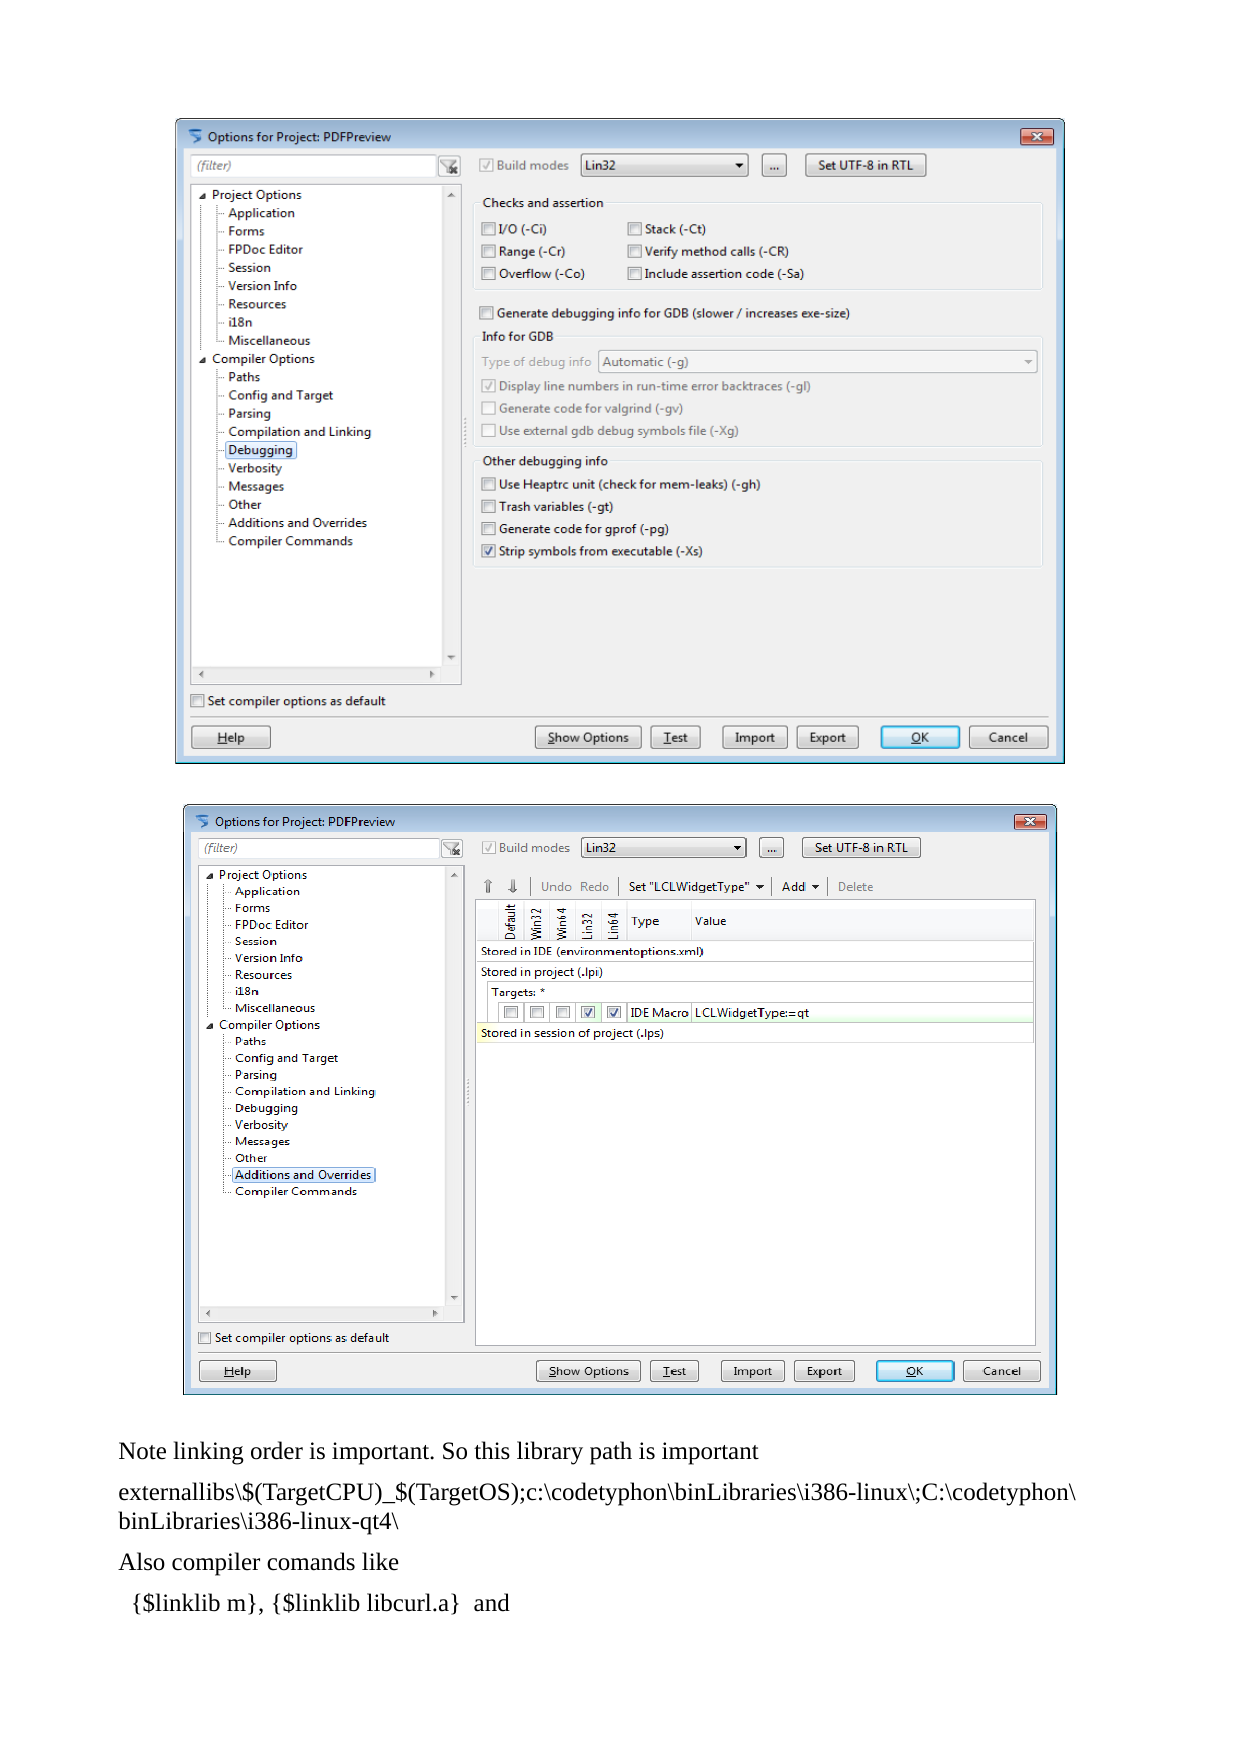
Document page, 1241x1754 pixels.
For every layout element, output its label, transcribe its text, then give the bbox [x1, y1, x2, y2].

text {$linklib m}, {$linklib libcurl.a} and [118, 1588, 1122, 1617]
picture [175, 118, 1065, 764]
text Also compiler comands like [118, 1547, 1122, 1576]
text externallibs\$(TargetCPU)_$(TargetOS);c:\codetyphon\binLibraries\i386-linux\;C:\codetyphon\binLibraries\i386-linux-qt4\ [118, 1477, 1122, 1535]
picture [183, 804, 1058, 1395]
text Note linking order is important. So this library path is important [118, 1436, 1122, 1465]
